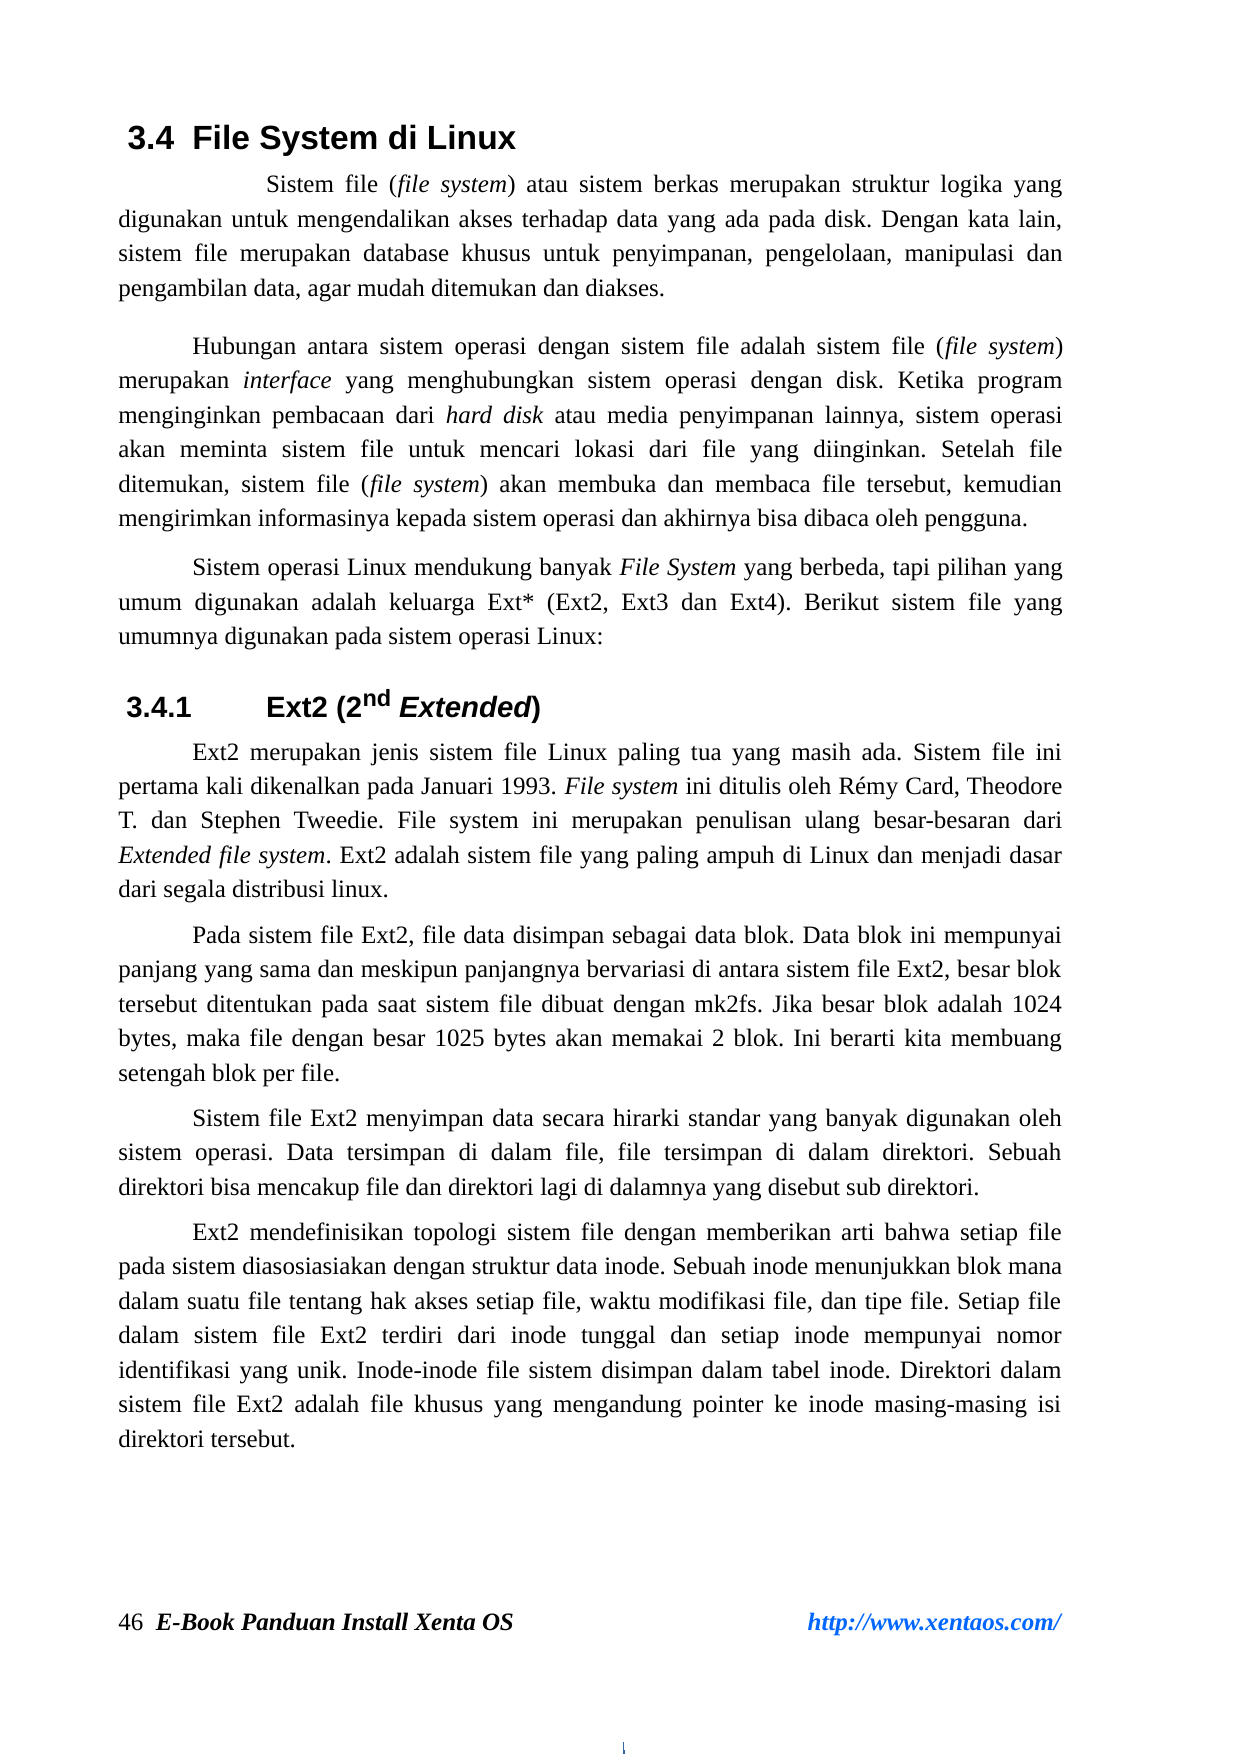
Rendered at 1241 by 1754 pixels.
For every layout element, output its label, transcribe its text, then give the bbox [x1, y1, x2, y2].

text Ext2 mendefinisikan topologi sistem file dengan memberikan arti bahwa setiap file pada sistem diasosiasiakan dengan struktur data inode. Sebuah inode menunjukkan blok mana dalam suatu file tentang hak akses setiap file, waktu modifikasi file, dan tipe file. Setiap file dalam sistem file Ext2 terdiri dari inode tunggal dan setiap inode mempunyai nomor identifikasi yang unik. Inode-inode file sistem disimpan dalam tabel inode. Direktori dalam sistem file Ext2 adalah file khusus yang mengandung pointer ke inode masing-masing isi direktori tersebut. [118, 1217, 1063, 1453]
text Sistem operasi Linux mendukung banyak File System yang berbeda, tapi pilihan yang umum digunakan adalah keluarga Ext* (Ext2, Ext3 dan Ext4). Berikut sistem file yang umumnya digunakan pada sistem operasi Linux: [118, 552, 1063, 650]
subtitle Ext2 (2nd Extended) [118, 685, 1063, 724]
text Hubungan antara sistem operasi dengan sistem file adalah sistem file (file system) merupakan interface yang menghubungkan sistem operasi dengan disk. Ketika program menginginkan pembacaan dari hard disk atau media penyimpanan lainnya, sistem operasi akan meminta sistem file untuk mencari lokasi dari file yang diinginkan. Setelah file ditemukan, sistem file (file system) akan membuka dan membaca file tersebut, kemudian mengirimkan informasinya kepada sistem operasi dan akhirnya bisa dibaca oleh pengguna. [118, 331, 1063, 532]
text Pada sistem file Ext2, file data disimpan sebagai data blok. Data blok ini mempunyai panjang yang sama dan meskipun panjangnya bervariasi di antara sistem file Ext2, besar blok tersebut ditentukan pada saat sistem file dibuat dengan mk2fs. Jika besar blok adalah 1024 bytes, maka file dengan besar 1025 bytes akan memakai 2 blok. Ini berarti kita membuang setengah blok per file. [118, 920, 1063, 1086]
text Sistem file Ext2 menyimpan data secara hirarki standar yang banyak digunakan oleh sistem operasi. Data tersimpan di dalam file, file tersimpan di dalam direktori. Sebuah direktori bisa mencakup file dan direktori lagi di dalamnya yang disebut sub direktori. [118, 1103, 1063, 1201]
text Sistem file (file system) atau sistem berkas merupakan struktur logika yang digunakan untuk mengendalikan akses terhadap data yang ada pada disk. Dengan kata lain, sistem file merupakan database khusus untuk penyimpanan, pengelolaan, manipulasi dan pengambilan data, agar mudah ditemukan dan diakses. [118, 169, 1063, 301]
text stem) Linux: http://dosen.gufron.com/artikel/mengenal-sistem-file-file-system-linux/18/ [118, 322, 1063, 331]
subtitle File System di Linux [118, 118, 1063, 157]
text Ext2 merupakan jenis sistem file Linux paling tua yang masih ada. Sistem file ini pertama kali dikenalkan pada Januari 1993. File system ini ditulis oleh Rémy Card, Theodore T. dan Stephen Tweedie. File system ini merupakan penulisan ulang besar-besaran dari Extended file system. Ext2 adalah sistem file yang paling ampuh di Linux dan menjadi dasar dari segala distribusi linux. [118, 737, 1063, 903]
